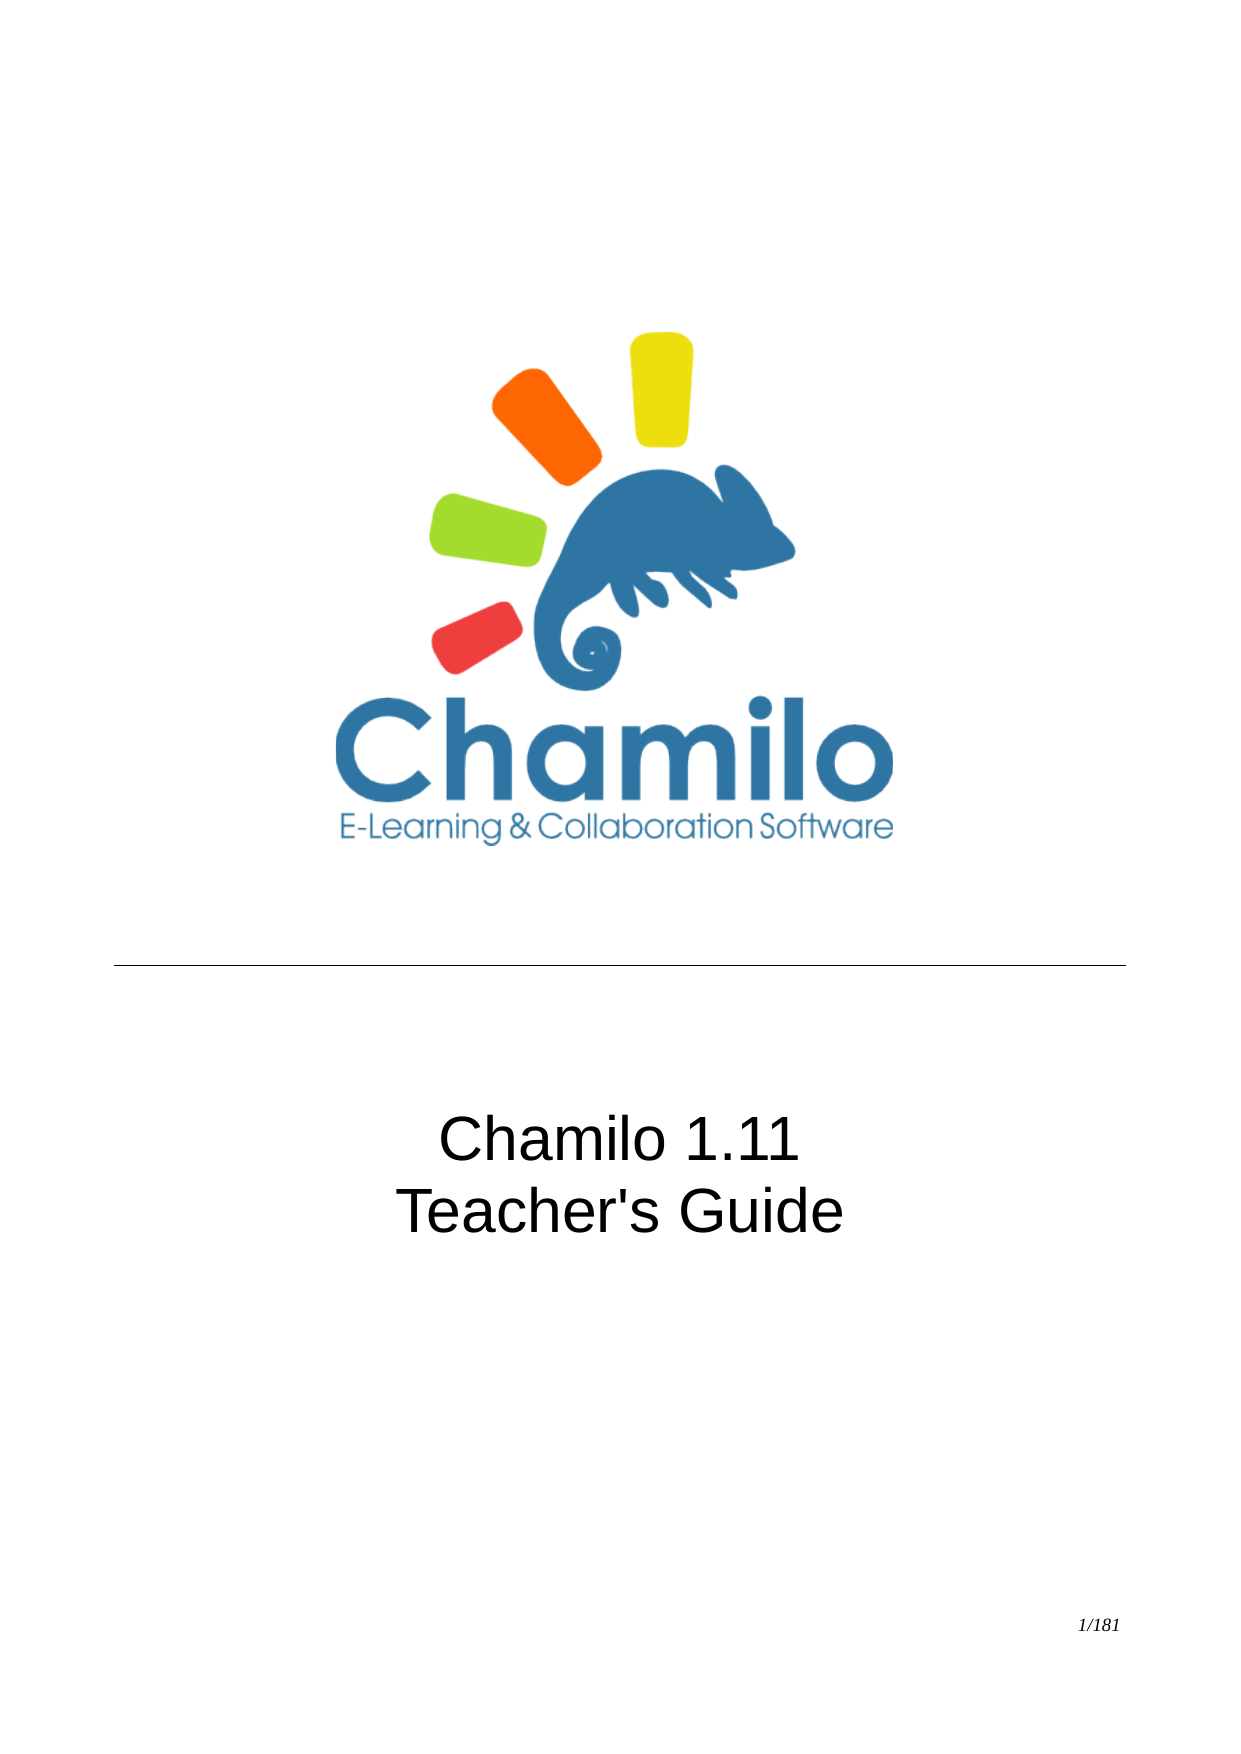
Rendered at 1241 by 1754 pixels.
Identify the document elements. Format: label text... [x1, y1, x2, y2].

text Chamilo 1.11 [118, 1102, 1122, 1173]
text Teacher's Guide [118, 1173, 1122, 1245]
picture [335, 332, 893, 846]
